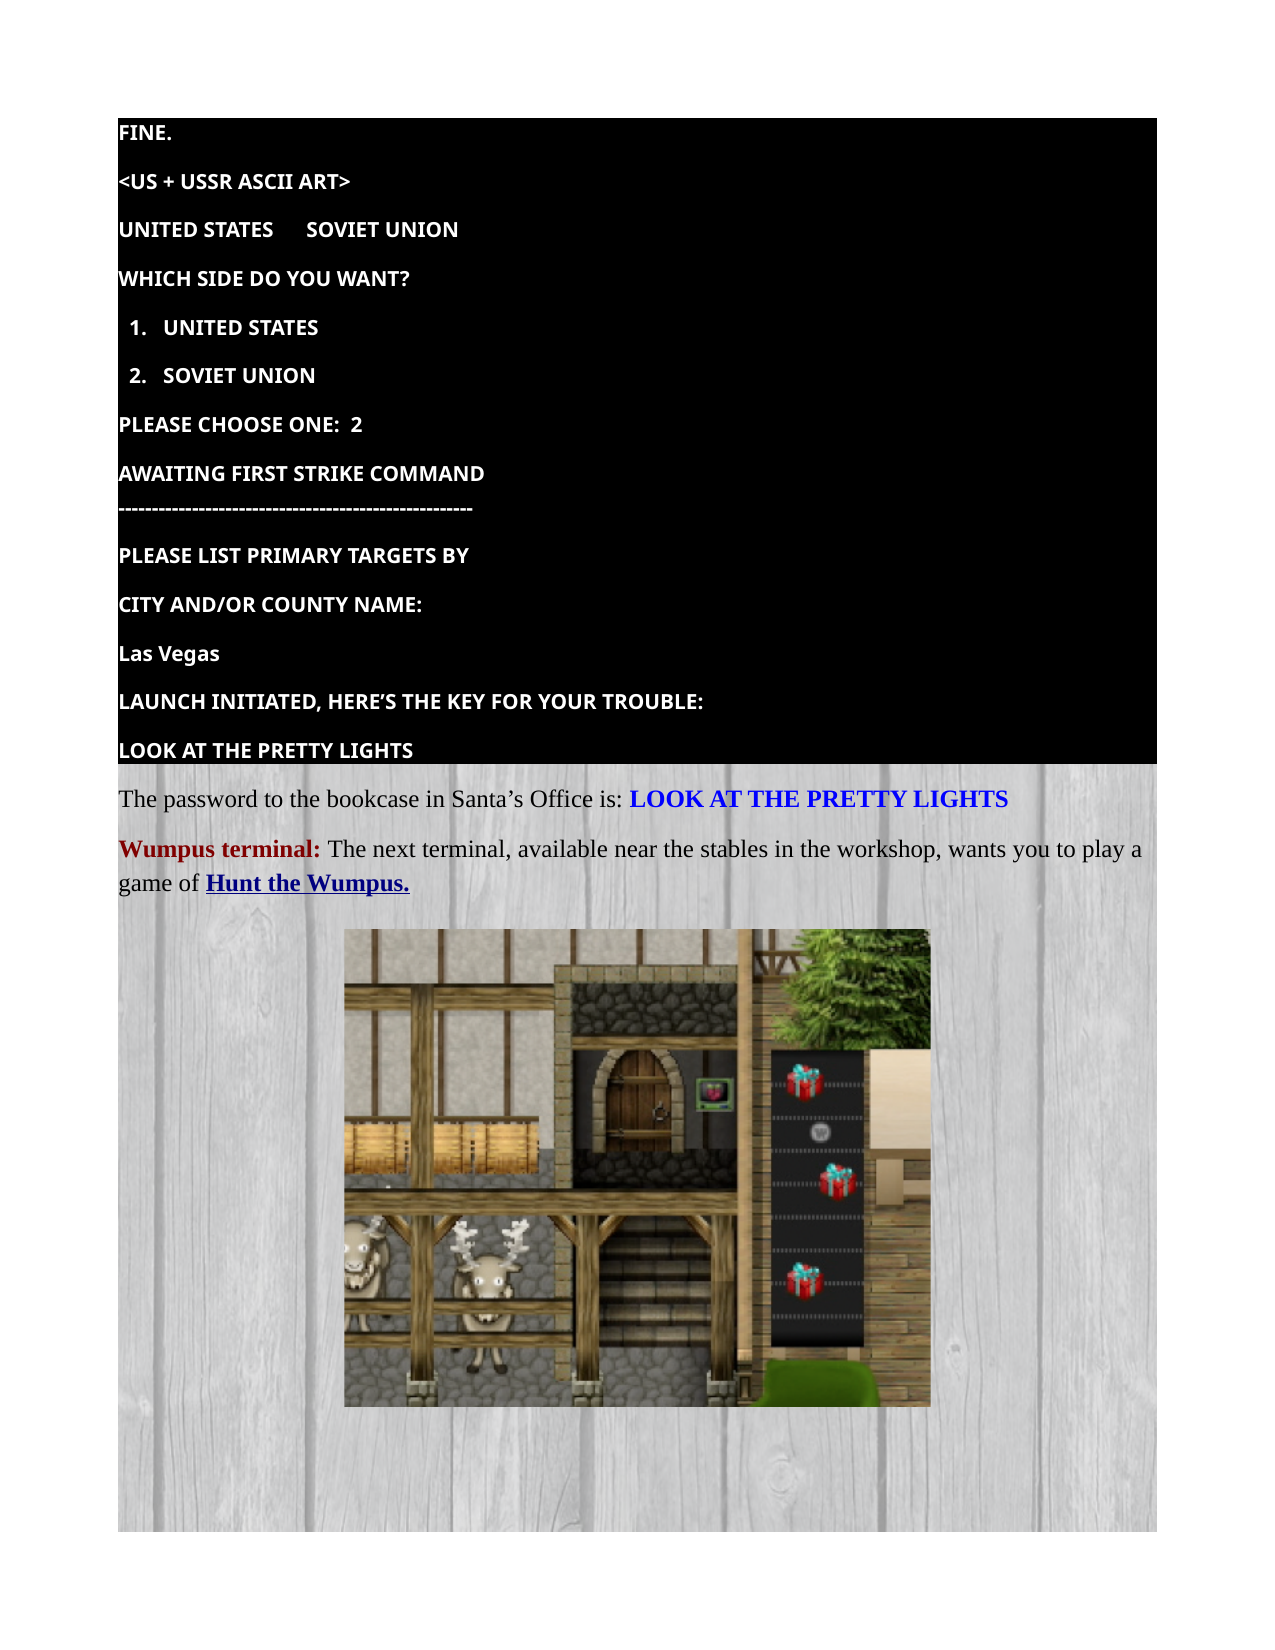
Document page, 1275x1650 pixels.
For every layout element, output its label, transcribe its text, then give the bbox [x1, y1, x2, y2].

text PLEASE LIST PRIMARY TARGETS BY [118, 541, 1157, 570]
text PLEASE CHOOSE ONE: 2 [118, 410, 1157, 438]
picture [118, 618, 1157, 639]
picture [118, 764, 1157, 784]
text The password to the bookcase in Santa’s Office is: LOOK AT THE PRETTY LIGHTS [118, 784, 1157, 813]
text Las Vegas [118, 639, 1157, 667]
text 1. UNITED STATES [118, 313, 1157, 341]
picture [118, 341, 1157, 361]
picture [118, 390, 1157, 410]
text CITY AND/OR COUNTY NAME: [118, 590, 1157, 618]
picture [118, 244, 1157, 264]
picture [118, 897, 1157, 1532]
picture [118, 292, 1157, 313]
picture [118, 147, 1157, 167]
picture [118, 521, 1157, 541]
picture [118, 716, 1157, 736]
picture [118, 438, 1157, 459]
text LAUNCH INITIATED, HERE’S THE KEY FOR YOUR TROUBLE: [118, 687, 1157, 716]
text UNITED STATES SOVIET UNION [118, 215, 1157, 244]
picture [118, 570, 1157, 590]
text 2. SOVIET UNION [118, 361, 1157, 390]
picture [118, 195, 1157, 215]
text LOOK AT THE PRETTY LIGHTS [118, 736, 1157, 764]
text <US + USSR ASCII ART> [118, 167, 1157, 195]
text WHICH SIDE DO YOU WANT? [118, 264, 1157, 292]
picture [118, 667, 1157, 687]
text FINE. [118, 118, 1157, 147]
picture [118, 813, 1157, 834]
text Wumpus terminal: The next terminal, available near the stables in the workshop, wants you to play a game of Hunt the Wumpus. [118, 834, 1157, 897]
text AWAITING FIRST STRIKE COMMAND ----------------------------------------------------- [118, 459, 1157, 521]
